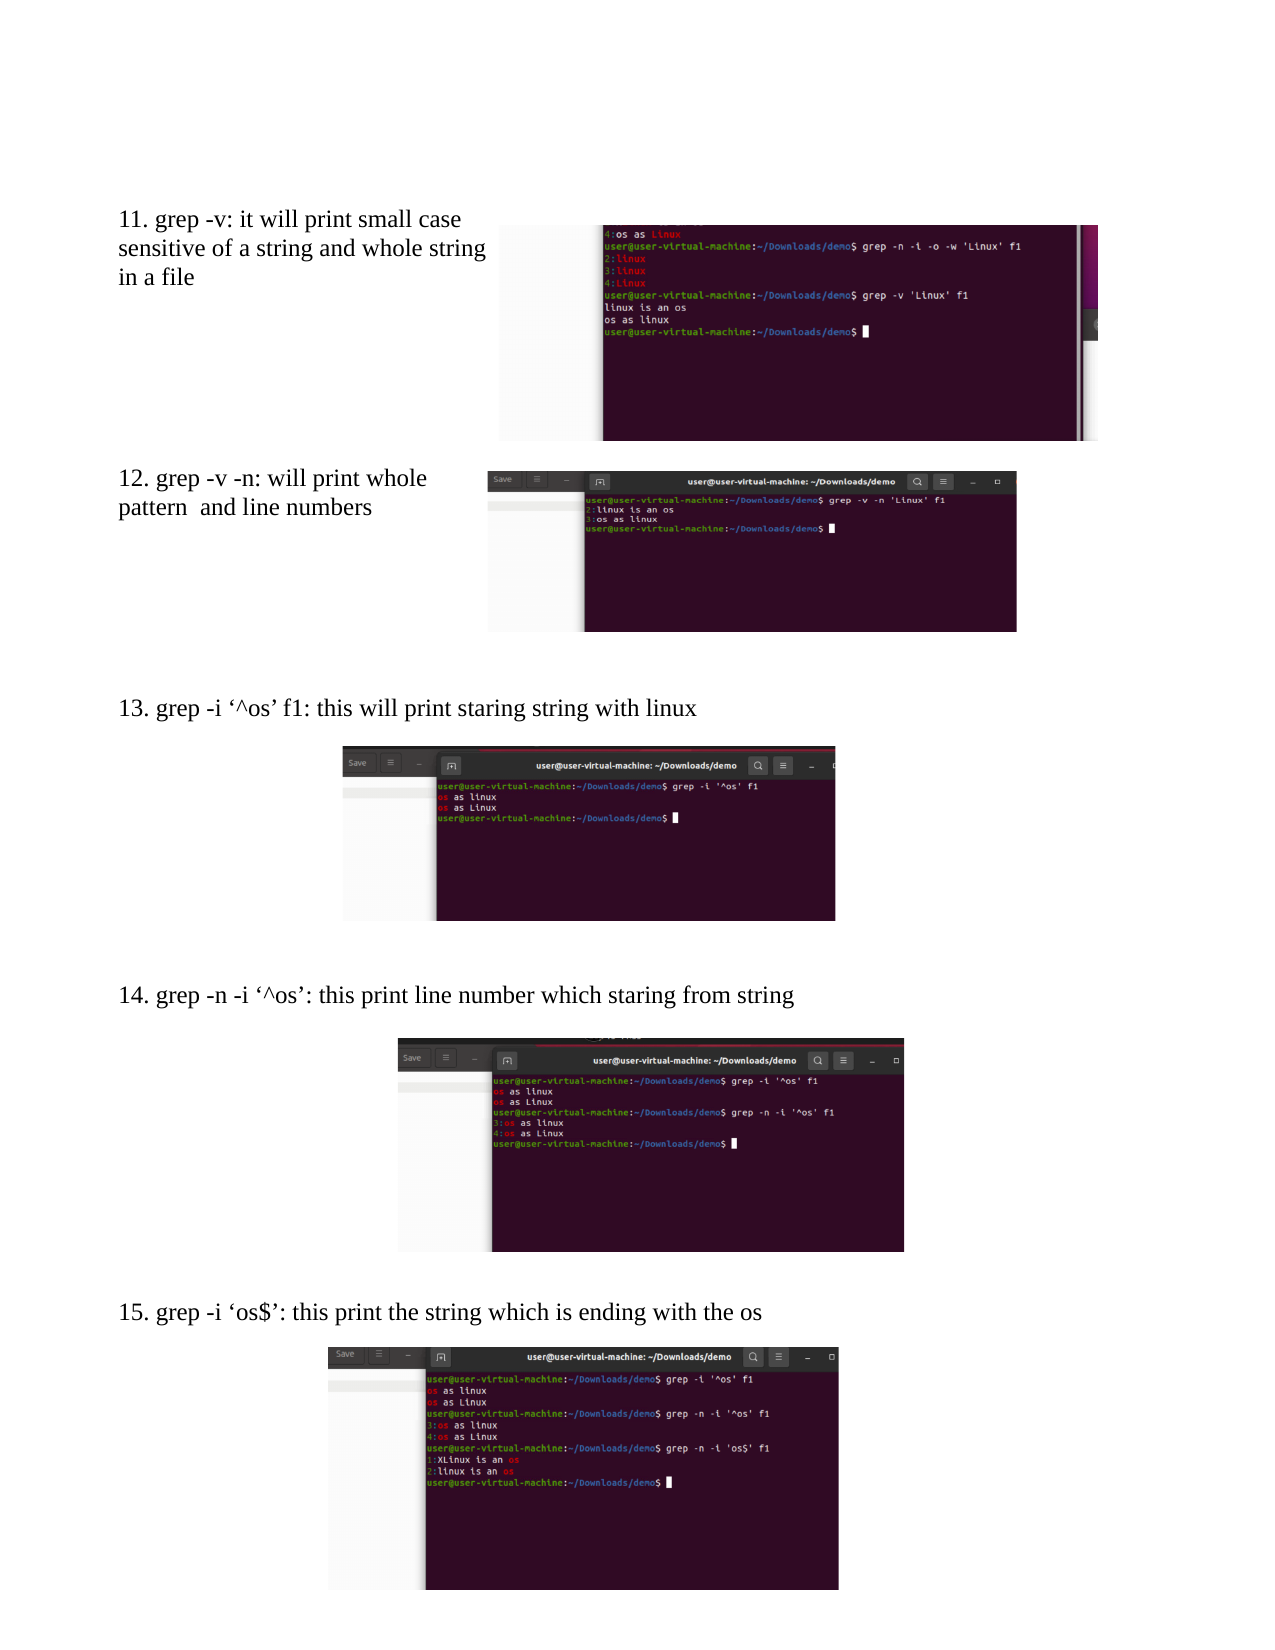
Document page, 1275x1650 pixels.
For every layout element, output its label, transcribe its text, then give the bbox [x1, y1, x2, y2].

text 12. grep -v -n: will print whole pattern and line numbers [118, 463, 1157, 521]
text 14. grep -n -i ‘^os’: this print line number which staring from string [118, 981, 1157, 1009]
text 13. grep -i ‘^os’ f1: this will print staring string with linux [118, 693, 1157, 722]
picture [397, 1038, 905, 1252]
text 11. grep -v: it will print small case sensitive of a string and whole string in a file [118, 204, 1157, 291]
picture [328, 1347, 839, 1590]
picture [342, 746, 836, 921]
text 15. grep -i ‘os$’: this print the string which is ending with the os [118, 1297, 1157, 1326]
picture [487, 471, 1017, 632]
picture [498, 225, 1098, 441]
